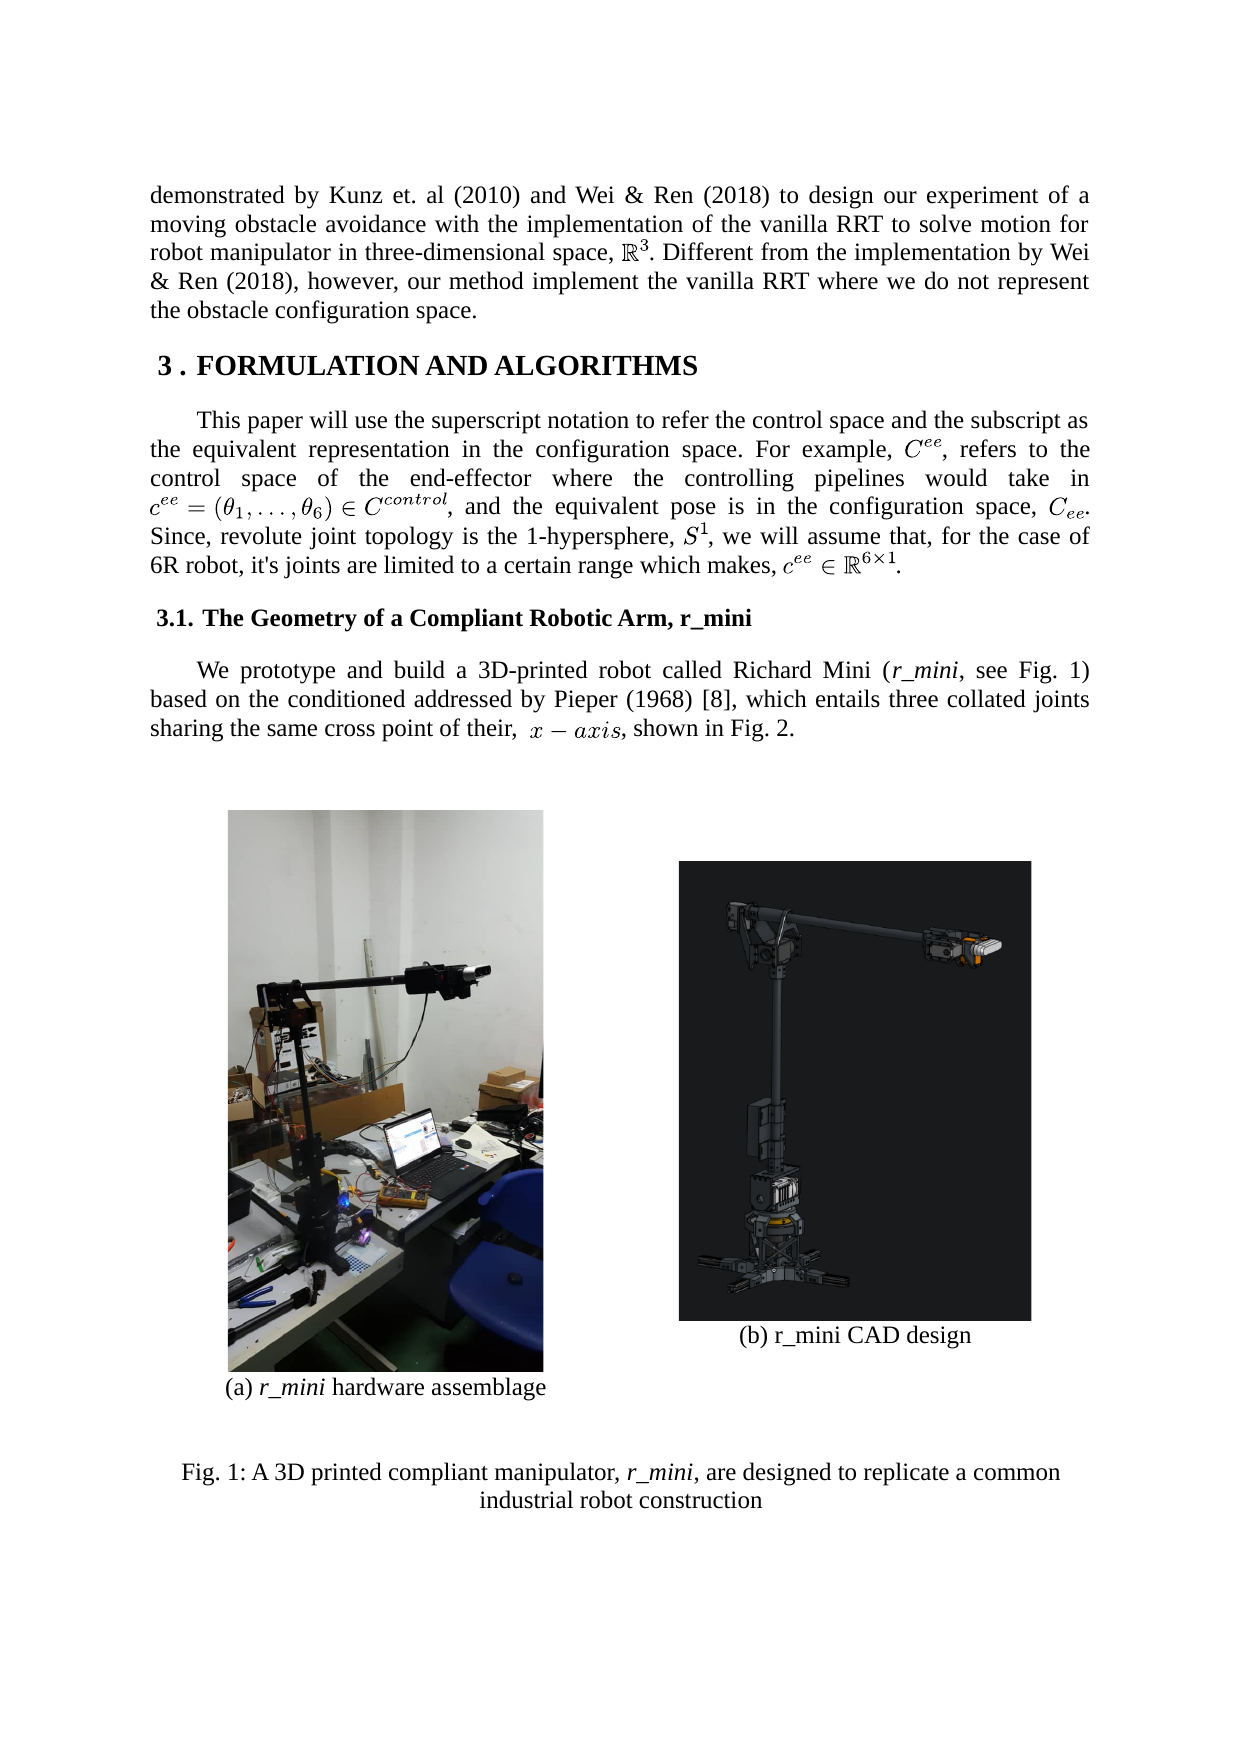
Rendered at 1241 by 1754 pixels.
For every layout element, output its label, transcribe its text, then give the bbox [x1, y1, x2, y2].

list FORMULATION AND ALGORITHMS [150, 348, 1090, 381]
table_header (a) r_mini hardware assemblage [151, 754, 620, 1457]
table_header (b) r_mini CAD design [620, 754, 1090, 1457]
table_cell Fig. 1: A 3D printed compliant manipulator, r_mini, are designed to replicate a common industrial robot construction [151, 1457, 1090, 1514]
picture [678, 861, 1032, 1321]
text demonstrated by Kunz et. al (2010) and Wei & Ren (2018) to design our experiment of a moving obstacle avoidance with the implementation of the vanilla RRT to solve motion for robot manipulator in three-dimensional space, . Different from the implementation by Wei & Ren (2018), however, our method implement the vanilla RRT where we do not represent the obstacle configuration space. [150, 180, 1090, 324]
picture [227, 810, 544, 1372]
text We prototype and build a 3D-printed robot called Richard Mini (r_mini, see Fig. 1) based on the conditioned addressed by Pieper (1968) [8]⁠, which entails three collated joints sharing the same cross point of their, , shown in Fig. 2. [150, 655, 1090, 742]
list The Geometry of a Compliant Robotic Arm, r_mini [150, 603, 1090, 631]
text This paper will use the superscript notation to refer the control space and the subscript as the equivalent representation in the configuration space. For example, , refers to the control space of the end-effector where the controlling pipelines would take in , and the equivalent pose is in the configuration space, . Since, revolute joint topology is the 1-hypersphere, , we will assume that, for the case of 6R robot, it's joints are limited to a certain range which makes, . [150, 405, 1090, 579]
